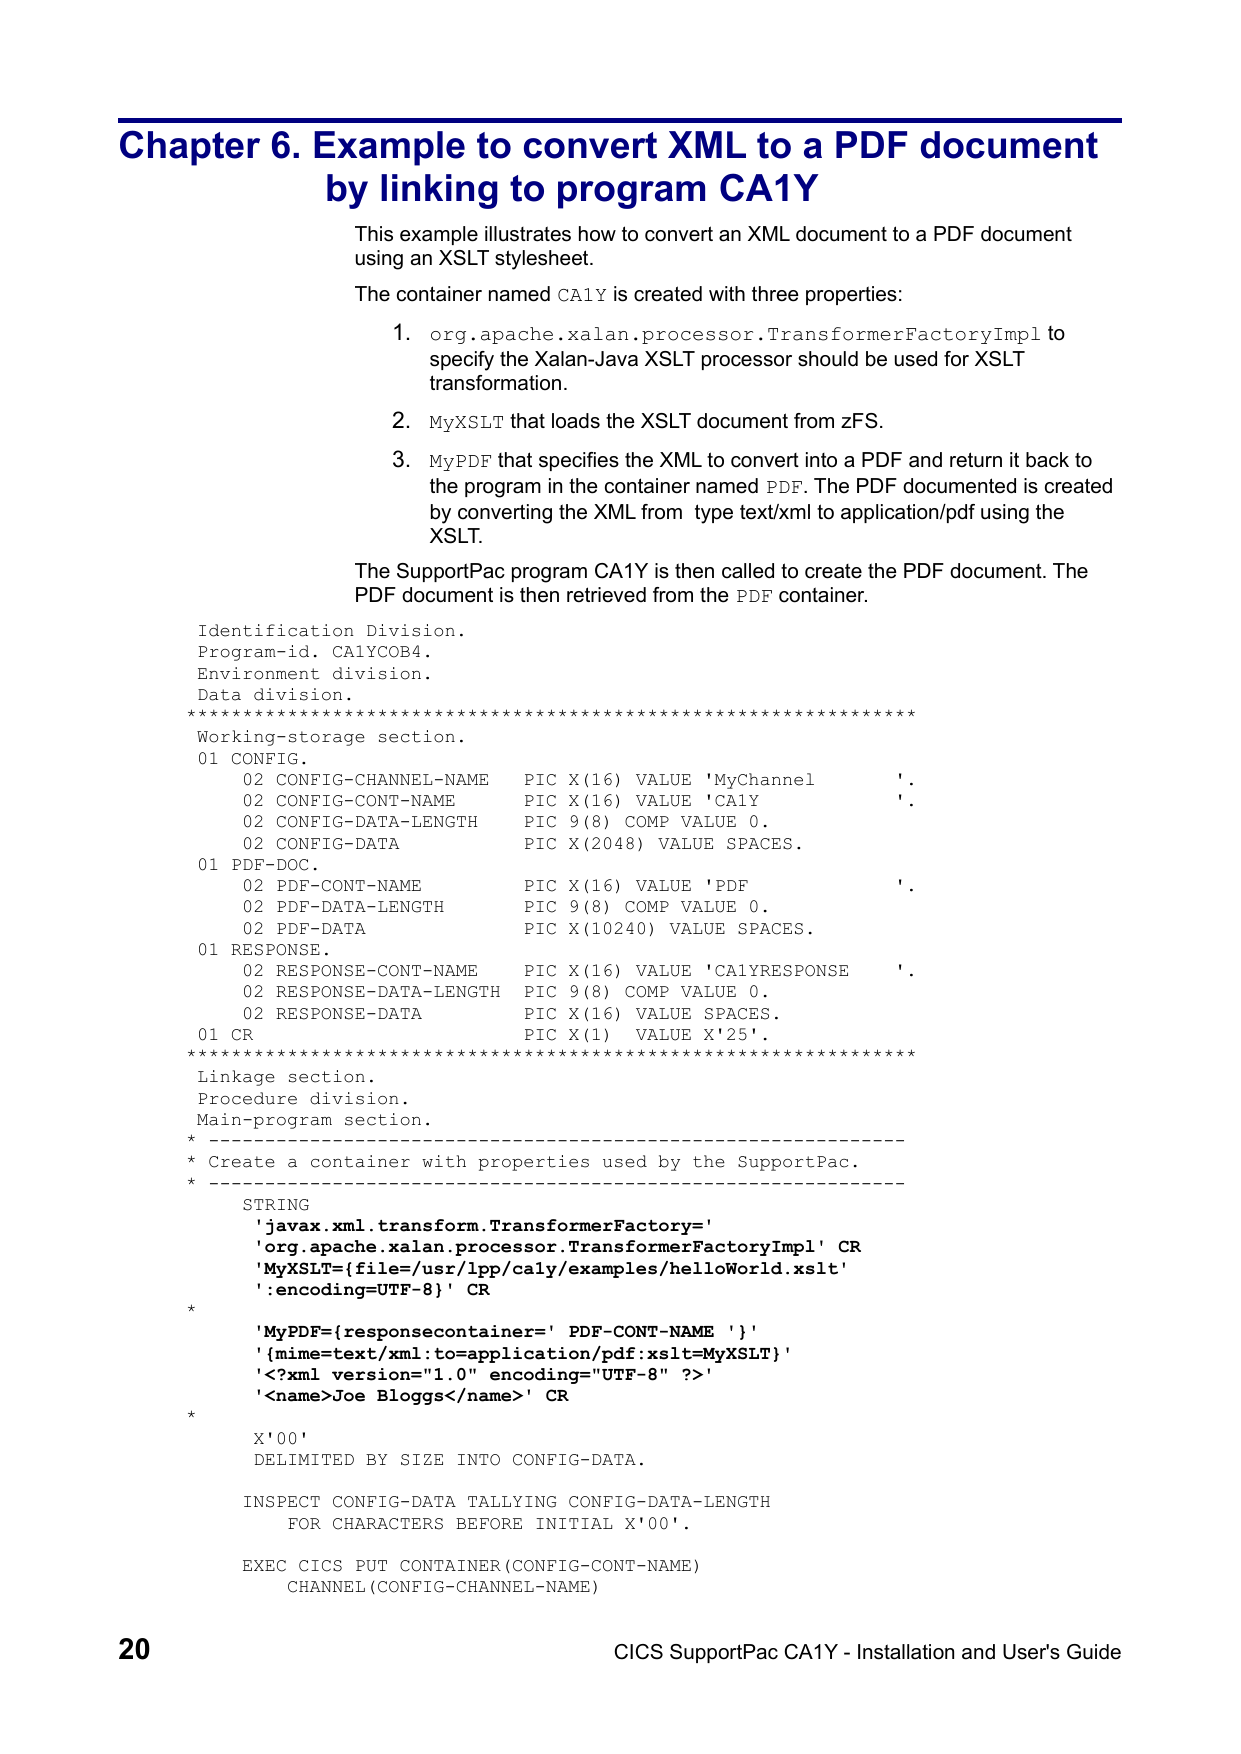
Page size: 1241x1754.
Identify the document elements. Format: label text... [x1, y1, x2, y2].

text '<name>Joe Bloggs</name>' CR [118, 1386, 1122, 1407]
list MyPDF that specifies the XML to convert into a PDF and return it back to the program in the container named PDF. The PDF documented is created by converting the XML from type text/xml to application/pdf using the XSLT. [392, 446, 1122, 548]
text Working-storage section. [118, 727, 1122, 748]
text Linkage section. [118, 1067, 1122, 1088]
text 01 CR PIC X(1) VALUE X'25'. [118, 1025, 1122, 1046]
text STRING [118, 1195, 1122, 1216]
text 02 CONFIG-CHANNEL-NAME PIC X(16) VALUE 'MyChannel '. [118, 770, 1122, 791]
text ***************************************************************** [118, 1046, 1122, 1067]
text 02 CONFIG-DATA PIC X(2048) VALUE SPACES. [118, 833, 1122, 855]
text * -------------------------------------------------------------- [118, 1131, 1122, 1152]
text '<?xml version="1.0" encoding="UTF-8" ?>' [118, 1365, 1122, 1386]
text * -------------------------------------------------------------- [118, 1173, 1122, 1195]
text 'MyPDF={responsecontainer=' PDF-CONT-NAME '}' [118, 1322, 1122, 1343]
text ***************************************************************** [118, 706, 1122, 727]
text Program-id. CA1YCOB4. [118, 642, 1122, 663]
text 02 CONFIG-DATA-LENGTH PIC 9(8) COMP VALUE 0. [118, 812, 1122, 833]
text 02 RESPONSE-CONT-NAME PIC X(16) VALUE 'CA1YRESPONSE '. [118, 961, 1122, 982]
text 02 CONFIG-CONT-NAME PIC X(16) VALUE 'CA1Y '. [118, 791, 1122, 812]
text 02 RESPONSE-DATA PIC X(16) VALUE SPACES. [118, 1003, 1122, 1025]
text * [118, 1407, 1122, 1428]
text 'org.apache.xalan.processor.TransformerFactoryImpl' CR [118, 1237, 1122, 1258]
text INSPECT CONFIG-DATA TALLYING CONFIG-DATA-LENGTH [118, 1492, 1122, 1513]
text '{mime=text/xml:to=application/pdf:xslt=MyXSLT}' [118, 1343, 1122, 1365]
text * [118, 1301, 1122, 1322]
text 'javax.xml.transform.TransformerFactory=' [118, 1216, 1122, 1237]
text The SupportPac program CA1Y is then called to create the PDF document. The PDF document is then retrieved from the PDF container. [354, 559, 1122, 609]
text Identification Division. [118, 621, 1122, 642]
text ':encoding=UTF-8}' CR [118, 1280, 1122, 1301]
list MyXSLT that loads the XSLT document from zFS. [392, 407, 1122, 434]
text Procedure division. [118, 1088, 1122, 1110]
text Environment division. [118, 663, 1122, 685]
text 02 PDF-CONT-NAME PIC X(16) VALUE 'PDF '. [118, 876, 1122, 897]
list org.apache.xalan.processor.TransformerFactoryImpl to specify the Xalan-Java XSLT processor should be used for XSLT transformation. [392, 319, 1122, 395]
text The container named CA1Y is created with three properties: [354, 282, 1122, 307]
text X'00' [118, 1428, 1122, 1450]
text * Create a container with properties used by the SupportPac. [118, 1152, 1122, 1173]
text FOR CHARACTERS BEFORE INITIAL X'00'. [118, 1513, 1122, 1535]
subtitle Example to convert XML to a PDF document by linking to program CA1Y [118, 123, 1122, 209]
text Main-program section. [118, 1110, 1122, 1131]
text 'MyXSLT={file=/usr/lpp/ca1y/examples/helloWorld.xslt' [118, 1258, 1122, 1280]
text Data division. [118, 685, 1122, 706]
text 01 CONFIG. [118, 748, 1122, 770]
text This example illustrates how to convert an XML document to a PDF document using an XSLT stylesheet. [354, 222, 1122, 270]
text 01 RESPONSE. [118, 940, 1122, 961]
text 01 PDF-DOC. [118, 855, 1122, 876]
text 02 PDF-DATA-LENGTH PIC 9(8) COMP VALUE 0. [118, 897, 1122, 918]
text EXEC CICS PUT CONTAINER(CONFIG-CONT-NAME) [118, 1556, 1122, 1577]
text CHANNEL(CONFIG-CHANNEL-NAME) [118, 1577, 1122, 1598]
text DELIMITED BY SIZE INTO CONFIG-DATA. [118, 1450, 1122, 1471]
text 02 RESPONSE-DATA-LENGTH PIC 9(8) COMP VALUE 0. [118, 982, 1122, 1003]
text 02 PDF-DATA PIC X(10240) VALUE SPACES. [118, 918, 1122, 940]
